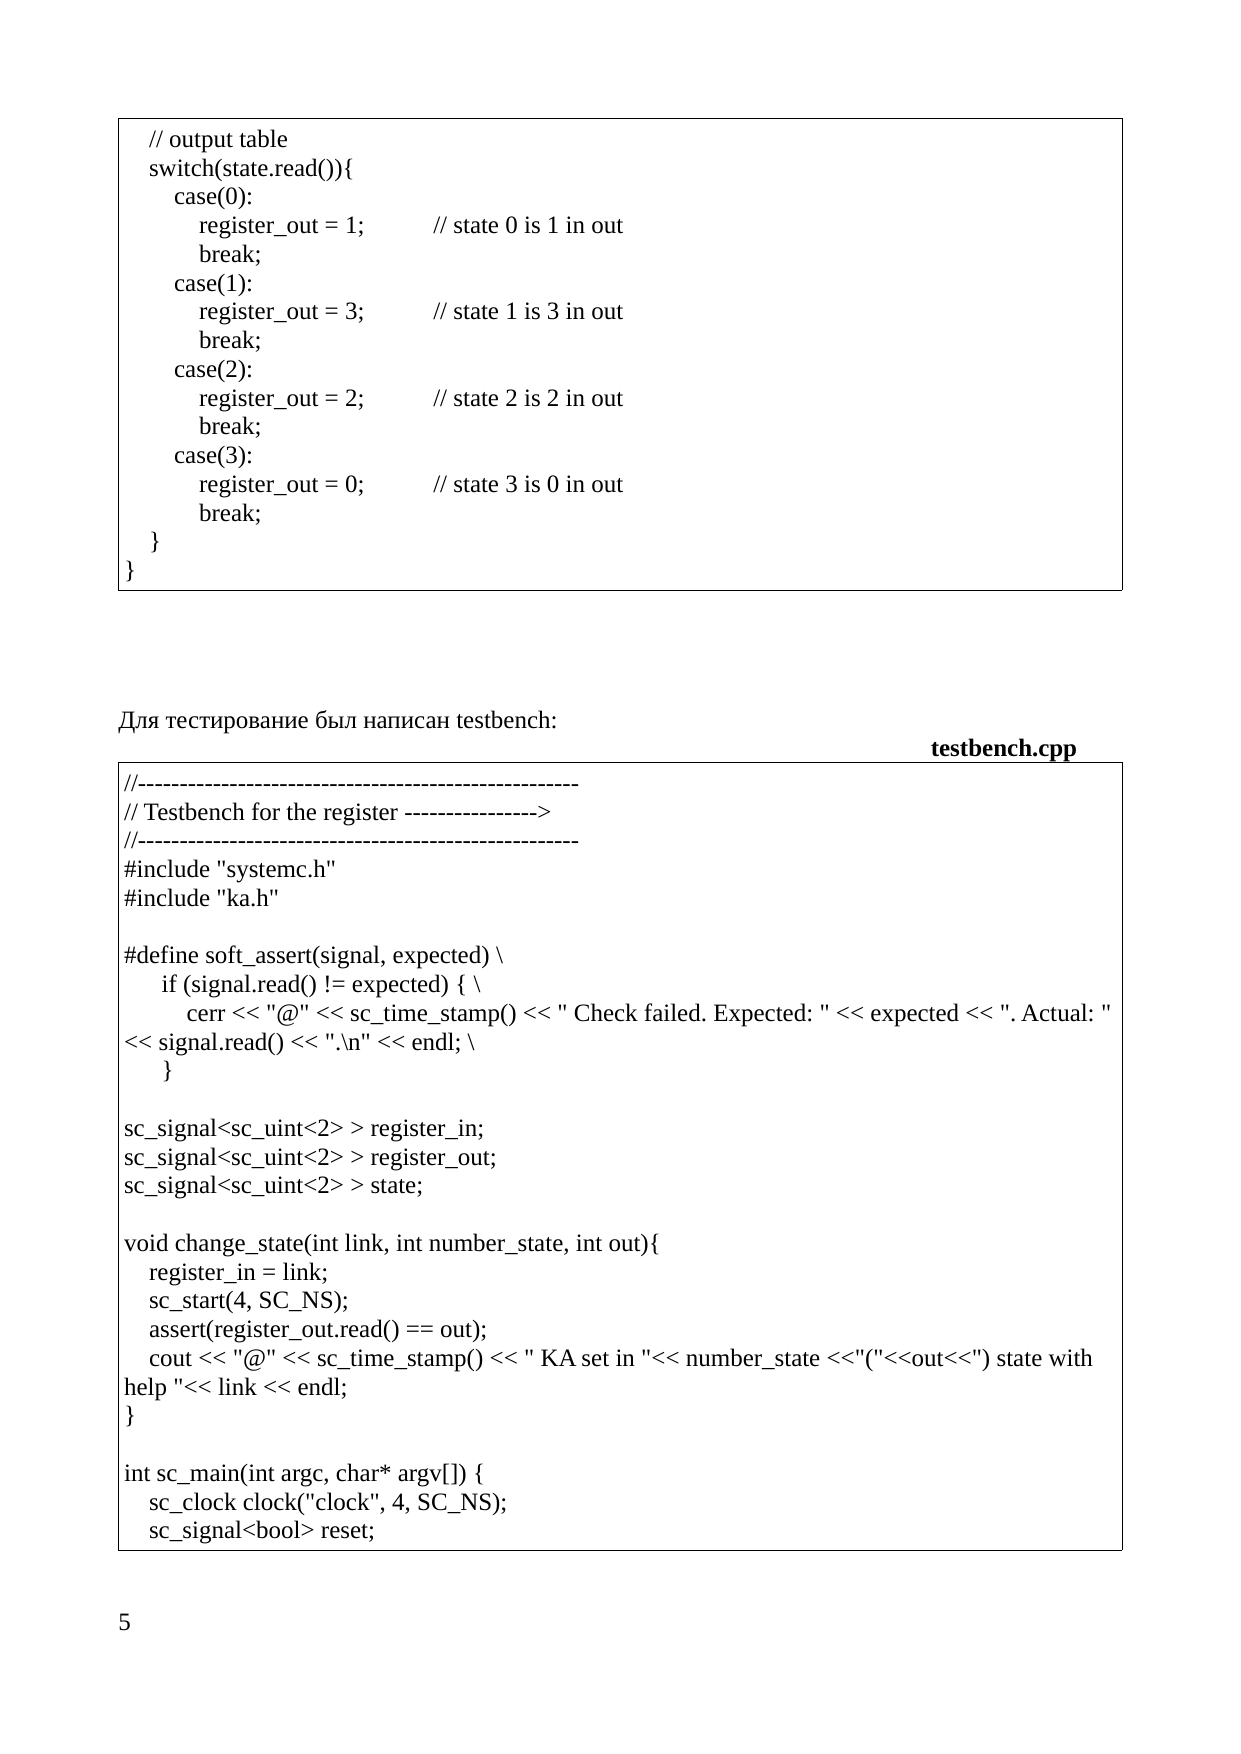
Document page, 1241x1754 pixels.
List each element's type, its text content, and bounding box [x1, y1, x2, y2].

text Для тестирование был написан testbench: [118, 705, 1122, 733]
text testbench.cpp [118, 733, 1122, 762]
table_header //----------------------------------------------------- // Testbench for the register ----------------> //----------------------------------------------------- #include "systemc.h" #include "ka.h" #define soft_assert(signal, expected) \ if (signal.read() != expected) { \ cerr << "@" << sc_time_stamp() << " Check failed. Expected: " << expected << ". Actual: " << signal.read() << ".\n" << endl; \ } sc_signal<sc_uint<2> > register_in; sc_signal<sc_uint<2> > register_out; sc_signal<sc_uint<2> > state; void change_state(int link, int number_state, int out){ register_in = link; sc_start(4, SC_NS); assert(register_out.read() == out); cout << "@" << sc_time_stamp() << " KA set in "<< number_state <<"("<<out<<") state with help "<< link << endl; } int sc_main(int argc, char* argv[]) { sc_clock clock("clock", 4, SC_NS); sc_signal<bool> reset; [119, 763, 1122, 1550]
table_header // output table switch(state.read()){ case(0): register_out = 1; // state 0 is 1 in out break; case(1): register_out = 3; // state 1 is 3 in out break; case(2): register_out = 2; // state 2 is 2 in out break; case(3): register_out = 0; // state 3 is 0 in out break; } } [119, 119, 1122, 590]
